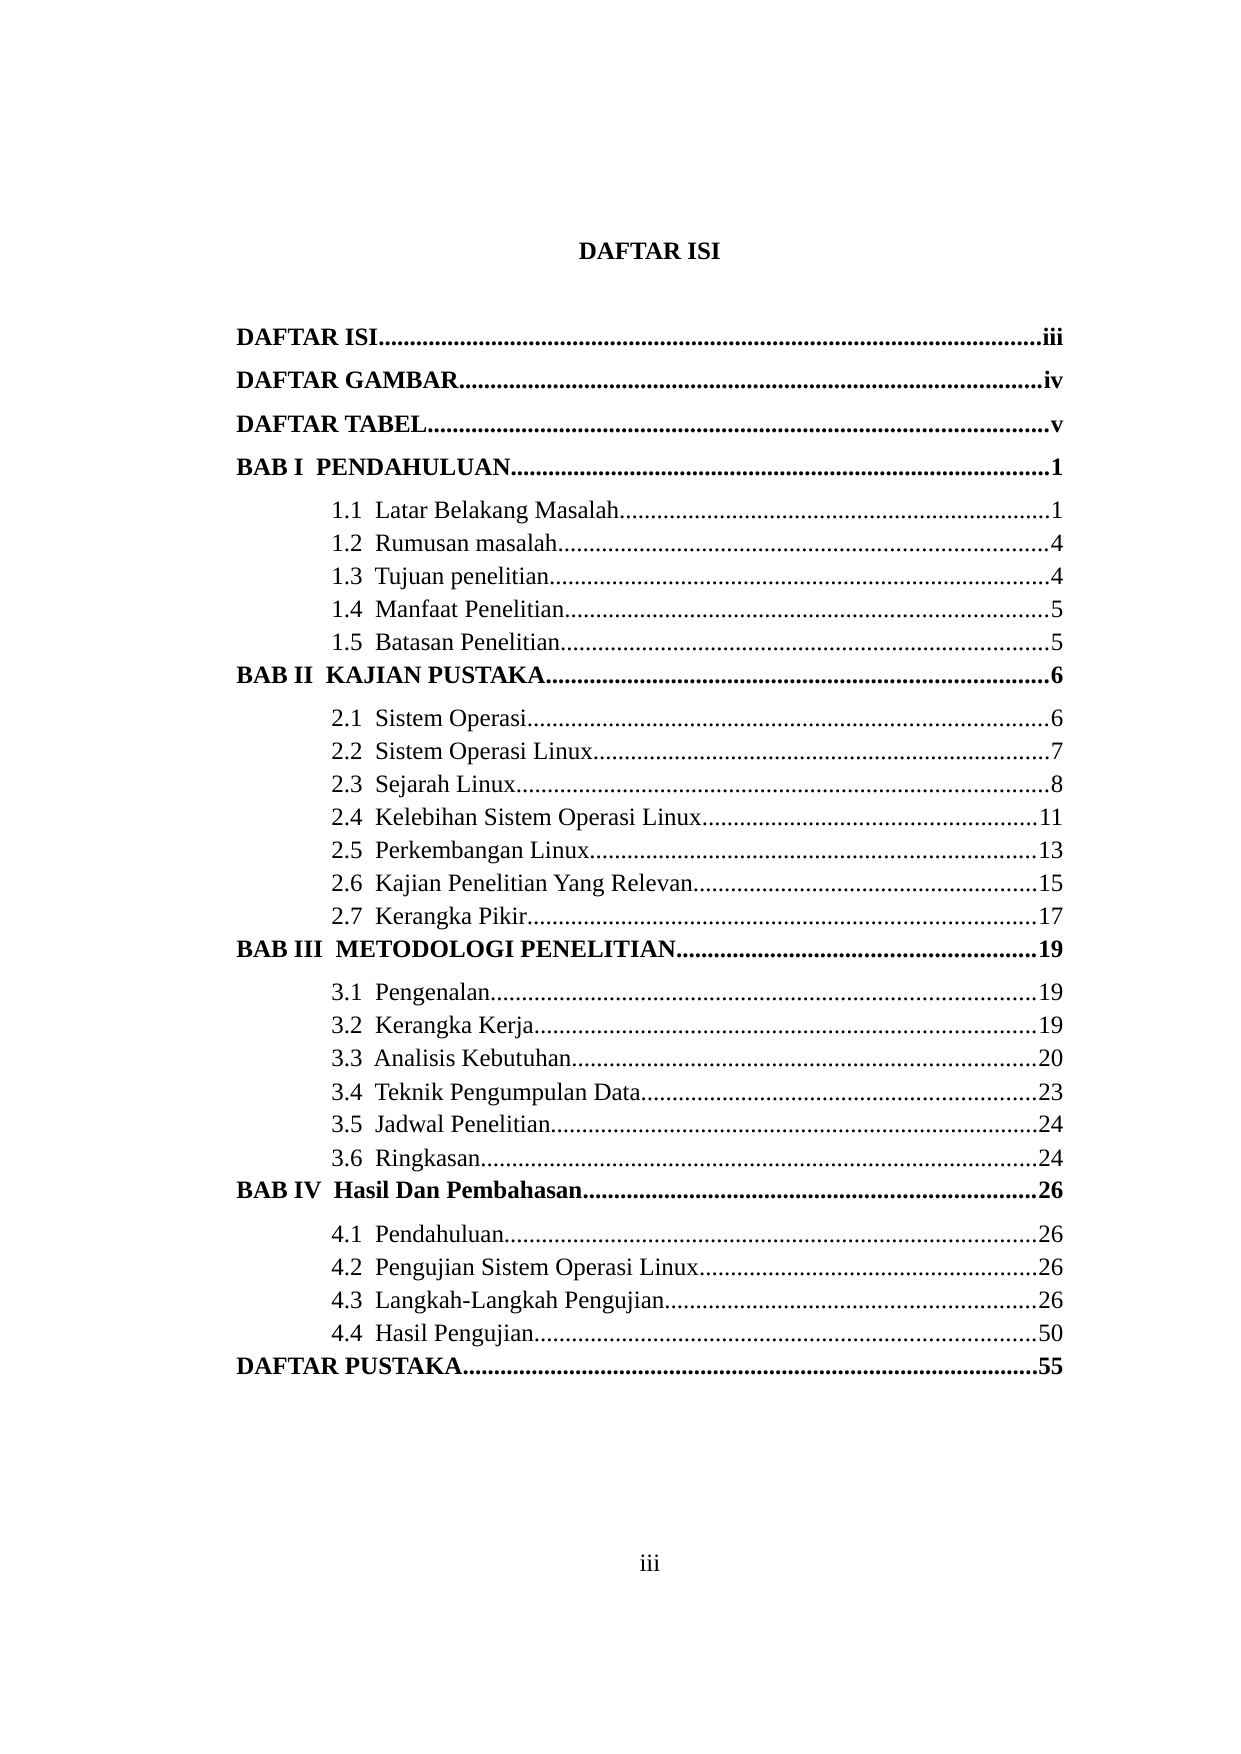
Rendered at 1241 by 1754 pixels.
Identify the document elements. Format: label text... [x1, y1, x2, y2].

text 4.1 Pendahuluan 26 [325, 1219, 1063, 1247]
text DAFTAR GAMBAR iv [236, 366, 1063, 394]
text BAB III METODOLOGI PENELITIAN 19 [236, 934, 1063, 963]
text 2.4 Kelebihan Sistem Operasi Linux 11 [325, 802, 1063, 831]
text 4.2 Pengujian Sistem Operasi Linux 26 [325, 1252, 1063, 1281]
text 3.4 Teknik Pengumpulan Data 23 [325, 1077, 1063, 1105]
text 2.2 Sistem Operasi Linux 7 [325, 736, 1063, 765]
text 3.5 Jadwal Penelitian 24 [325, 1109, 1063, 1138]
text BAB II KAJIAN PUSTAKA 6 [236, 660, 1063, 689]
text 3.2 Kerangka Kerja 19 [325, 1011, 1063, 1039]
text 4.3 Langkah-Langkah Pengujian 26 [325, 1285, 1063, 1313]
text 1.2 Rumusan masalah 4 [325, 528, 1063, 557]
text 3.3 Analisis Kebutuhan 20 [325, 1043, 1063, 1072]
text 1.1 Latar Belakang Masalah 1 [325, 495, 1063, 524]
text 2.7 Kerangka Pikir 17 [325, 901, 1063, 930]
text DAFTAR PUSTAKA 55 [236, 1351, 1063, 1379]
text 3.1 Pengenalan 19 [325, 977, 1063, 1006]
text 4.4 Hasil Pengujian 50 [325, 1318, 1063, 1347]
text DAFTAR ISI iii [236, 322, 1063, 351]
text 2.5 Perkembangan Linux 13 [325, 835, 1063, 864]
text 1.5 Batasan Penelitian 5 [325, 627, 1063, 656]
text 2.1 Sistem Operasi 6 [325, 703, 1063, 732]
text 3.6 Ringkasan 24 [325, 1143, 1063, 1171]
text BAB I PENDAHULUAN 1 [236, 452, 1063, 481]
text 2.6 Kajian Penelitian Yang Relevan 15 [325, 868, 1063, 897]
text 2.3 Sejarah Linux 8 [325, 769, 1063, 798]
text BAB IV Hasil Dan Pembahasan 26 [236, 1176, 1063, 1204]
text DAFTAR TABEL v [236, 409, 1063, 437]
subtitle DAFTAR ISI [236, 236, 1063, 265]
text 1.4 Manfaat Penelitian 5 [325, 594, 1063, 623]
text 1.3 Tujuan penelitian 4 [325, 561, 1063, 590]
